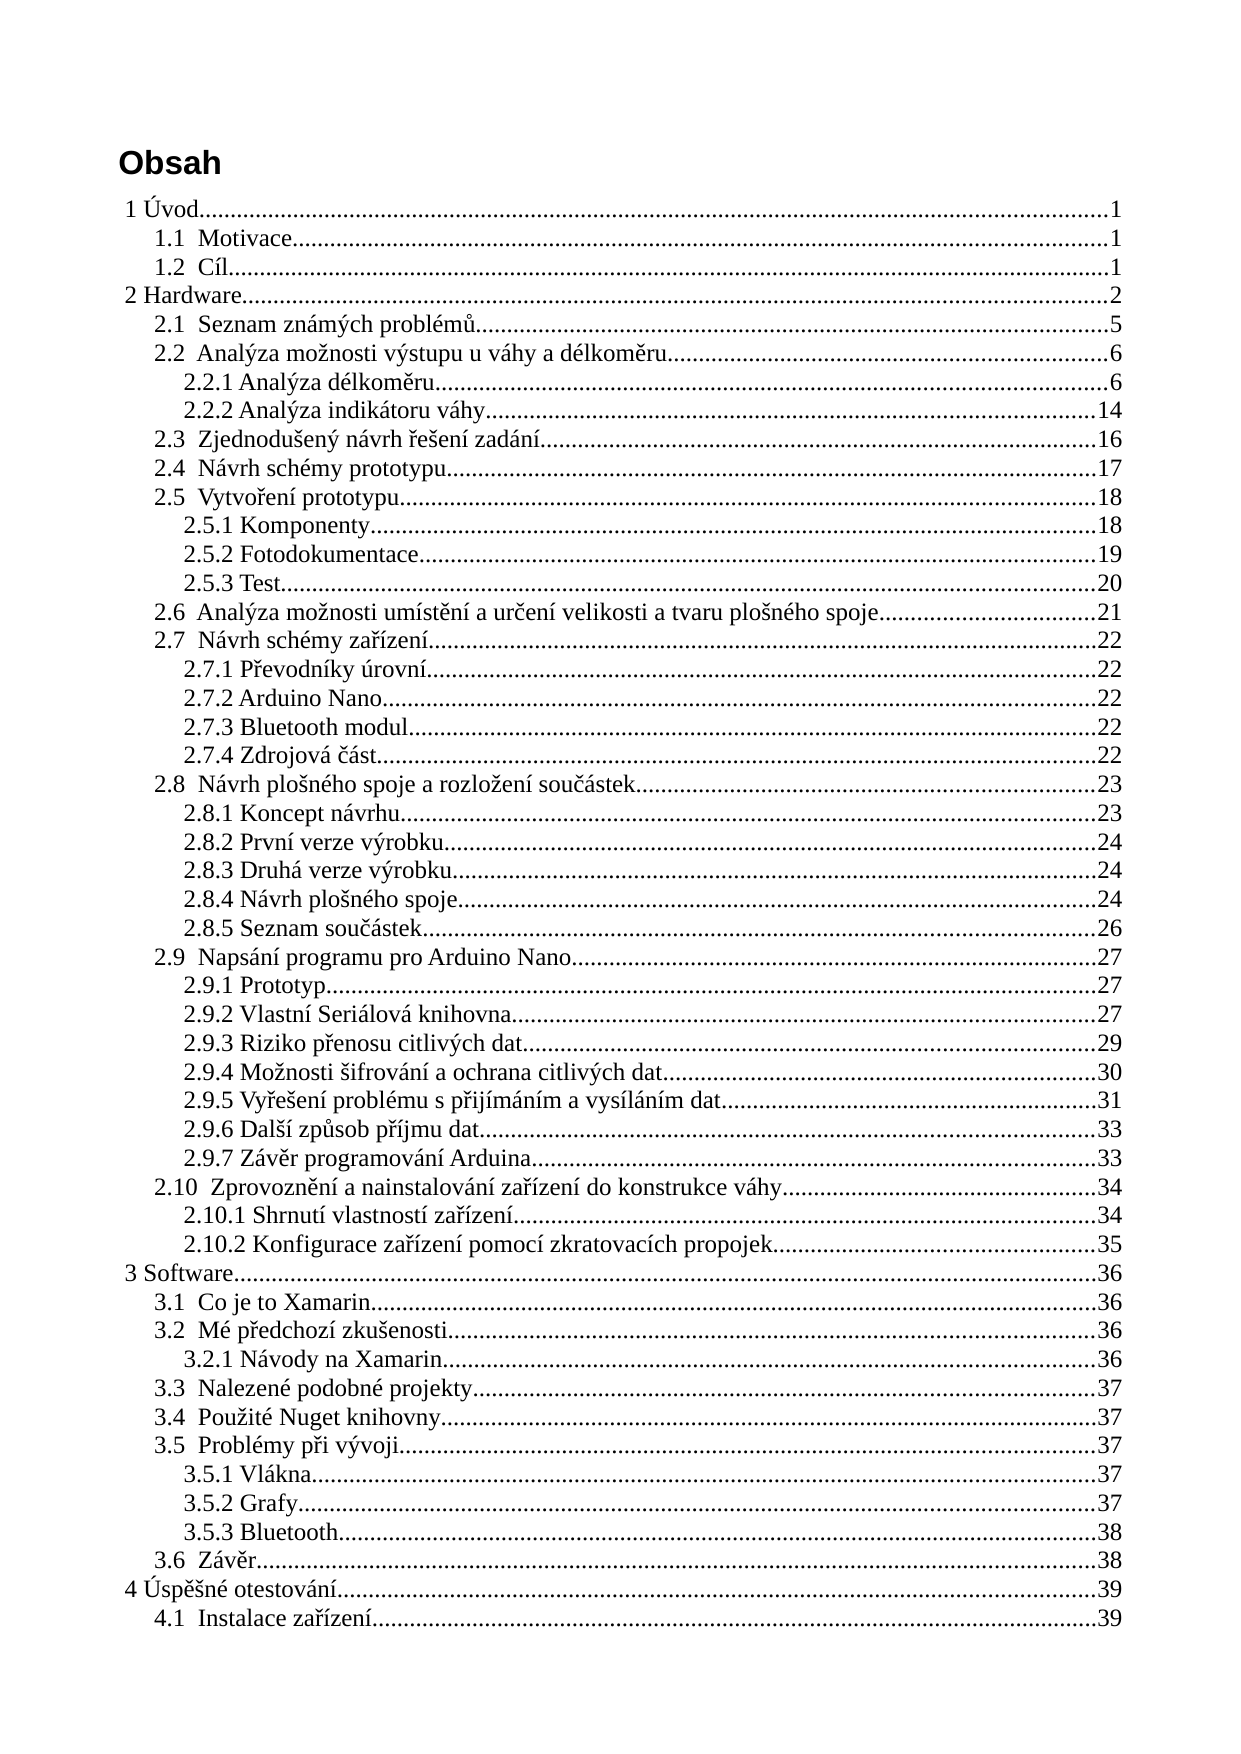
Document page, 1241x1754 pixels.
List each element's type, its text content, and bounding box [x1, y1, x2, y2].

text 2.2 Analýza možnosti výstupu u váhy a délkoměru 6 [148, 338, 1122, 367]
text 2.3 Zjednodušený návrh řešení zadání 16 [148, 424, 1122, 453]
text 2.9.3 Riziko přenosu citlivých dat 29 [177, 1028, 1122, 1057]
text 2.9.7 Závěr programování Arduina 33 [177, 1143, 1122, 1172]
text 3.6 Závěr 38 [148, 1545, 1122, 1574]
text 2.10.2 Konfigurace zařízení pomocí zkratovacích propojek 35 [177, 1229, 1122, 1258]
text 3.5 Problémy při vývoji 37 [148, 1430, 1122, 1459]
text 1.2 Cíl 1 [148, 252, 1122, 280]
text 2.10.1 Shrnutí vlastností zařízení 34 [177, 1200, 1122, 1229]
text 3.5.3 Bluetooth 38 [177, 1517, 1122, 1545]
text 2.8.4 Návrh plošného spoje 24 [177, 884, 1122, 913]
text 2.5.3 Test 20 [177, 568, 1122, 597]
text 2.4 Návrh schémy prototypu 17 [148, 453, 1122, 482]
text 2.8.2 První verze výrobku 24 [177, 827, 1122, 855]
text 2.6 Analýza možnosti umístění a určení velikosti a tvaru plošného spoje 21 [148, 597, 1122, 625]
text 2 Hardware 2 [118, 280, 1122, 309]
text 4 Úspěšné otestování 39 [118, 1574, 1122, 1603]
text 3.2 Mé předchozí zkušenosti 36 [148, 1315, 1122, 1344]
text 3.5.1 Vlákna 37 [177, 1459, 1122, 1488]
text 1 Úvod 1 [118, 194, 1122, 223]
text 3.4 Použité Nuget knihovny 37 [148, 1402, 1122, 1430]
text 2.9.1 Prototyp 27 [177, 970, 1122, 999]
text 2.8.3 Druhá verze výrobku 24 [177, 855, 1122, 884]
text 2.9.2 Vlastní Seriálová knihovna 27 [177, 999, 1122, 1028]
text 2.8 Návrh plošného spoje a rozložení součástek 23 [148, 769, 1122, 798]
text 2.7 Návrh schémy zařízení 22 [148, 625, 1122, 654]
text 3 Software 36 [118, 1258, 1122, 1287]
text 2.8.1 Koncept návrhu 23 [177, 798, 1122, 827]
text 2.9.6 Další způsob příjmu dat 33 [177, 1114, 1122, 1143]
text 2.2.2 Analýza indikátoru váhy 14 [177, 395, 1122, 424]
text 2.8.5 Seznam součástek 26 [177, 913, 1122, 942]
text 3.5.2 Grafy 37 [177, 1488, 1122, 1517]
text 2.7.4 Zdrojová část 22 [177, 740, 1122, 769]
text 4.1 Instalace zařízení 39 [148, 1603, 1122, 1632]
text 2.2.1 Analýza délkoměru 6 [177, 367, 1122, 395]
text 3.2.1 Návody na Xamarin 36 [177, 1344, 1122, 1373]
text 2.9.5 Vyřešení problému s přijímáním a vysíláním dat 31 [177, 1085, 1122, 1114]
text 2.9.4 Možnosti šifrování a ochrana citlivých dat 30 [177, 1057, 1122, 1085]
text 2.10 Zprovoznění a nainstalování zařízení do konstrukce váhy 34 [148, 1172, 1122, 1200]
subtitle Obsah [118, 143, 1122, 182]
text 2.9 Napsání programu pro Arduino Nano 27 [148, 942, 1122, 970]
text 2.1 Seznam známých problémů 5 [148, 309, 1122, 338]
text 2.5.1 Komponenty 18 [177, 510, 1122, 539]
text 2.7.2 Arduino Nano 22 [177, 683, 1122, 712]
text 3.1 Co je to Xamarin 36 [148, 1287, 1122, 1315]
text 2.5 Vytvoření prototypu 18 [148, 482, 1122, 510]
text 3.3 Nalezené podobné projekty 37 [148, 1373, 1122, 1402]
text 2.7.1 Převodníky úrovní 22 [177, 654, 1122, 683]
text 2.5.2 Fotodokumentace 19 [177, 539, 1122, 568]
text 1.1 Motivace 1 [148, 223, 1122, 252]
text 2.7.3 Bluetooth modul 22 [177, 712, 1122, 740]
